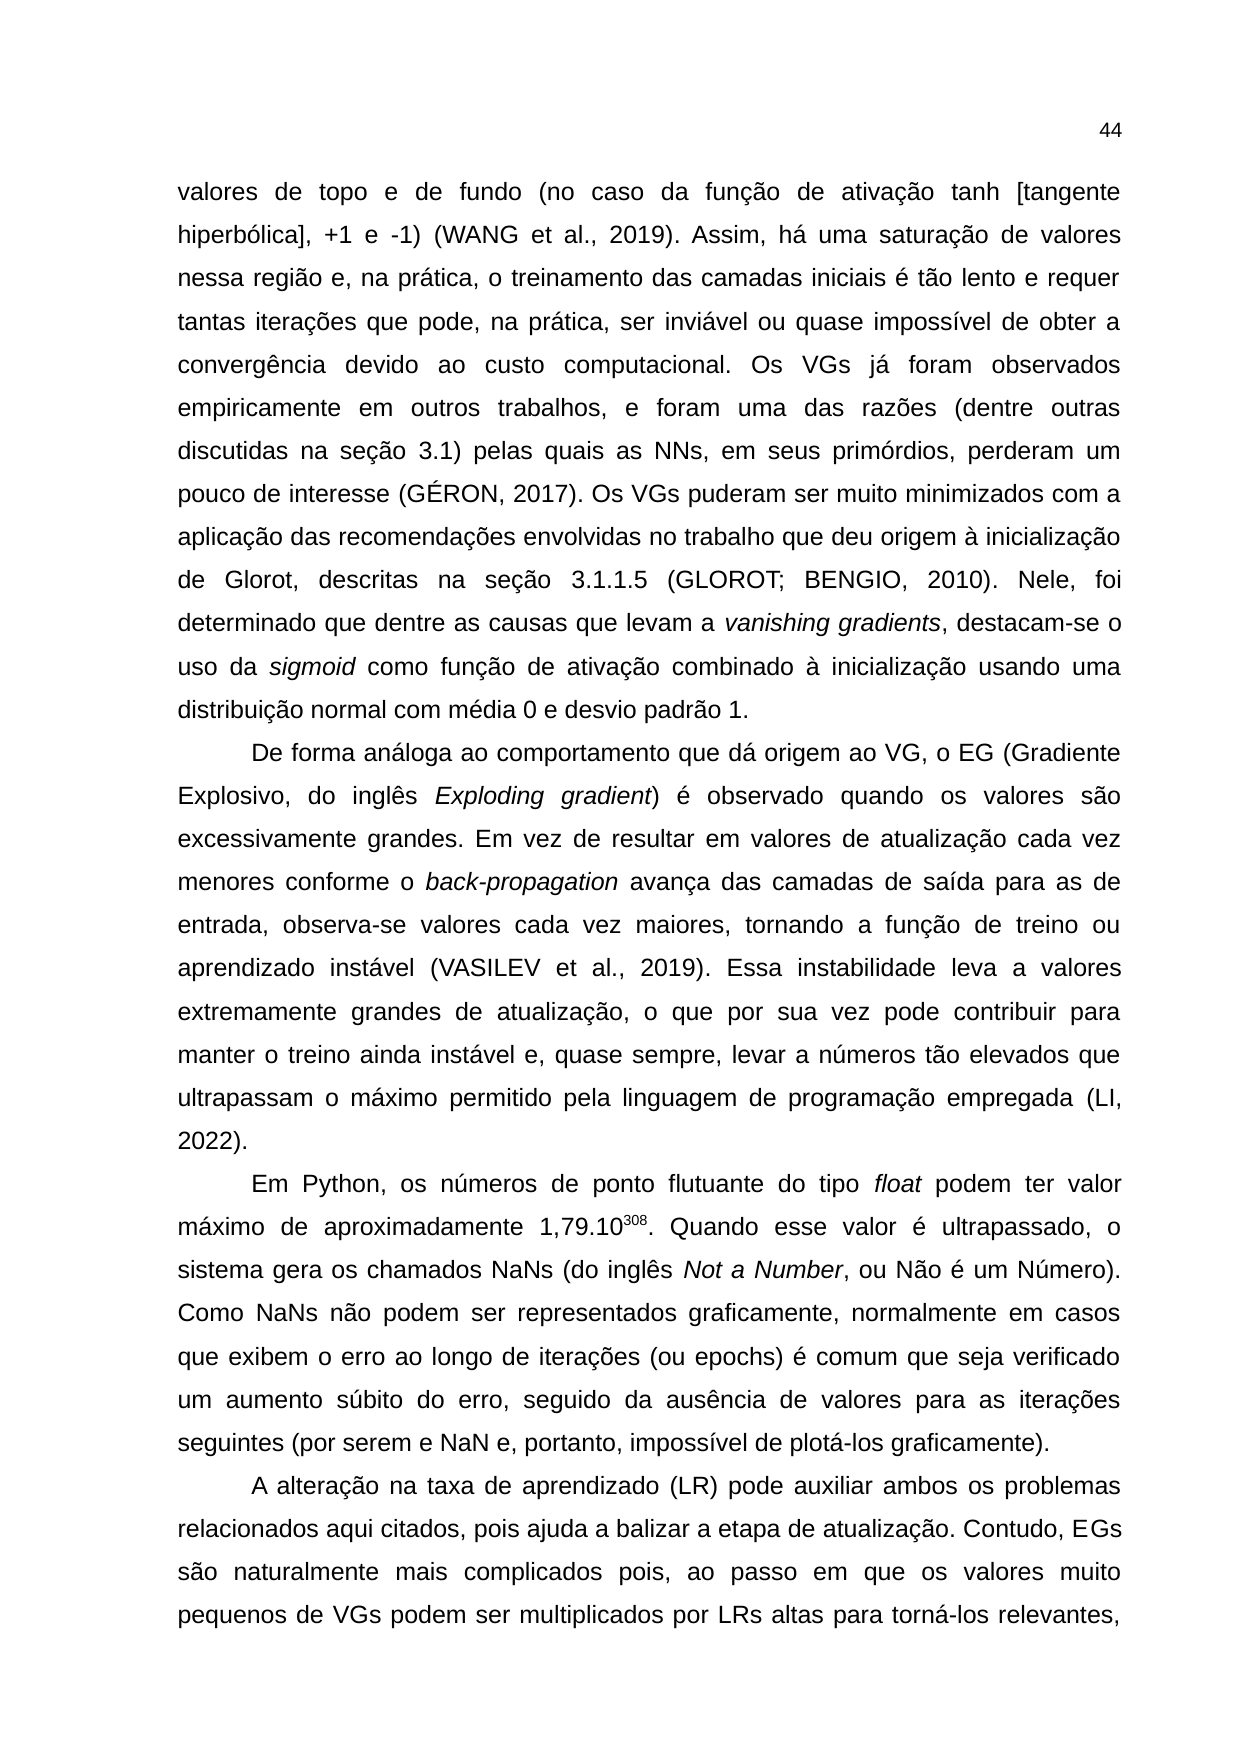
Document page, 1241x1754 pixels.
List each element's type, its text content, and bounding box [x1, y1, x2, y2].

text valores de topo e de fundo (no caso da função de ativação tanh [tangente hiperbólica], +1 e -1) (WANG et al., 2019). Assim, há uma saturação de valores nessa região e, na prática, o treinamento das camadas iniciais é tão lento e requer tantas iterações que pode, na prática, ser inviável ou quase impossível de obter a convergência devido ao custo computacional. Os VGs já foram observados empiricamente em outros trabalhos, e foram uma das razões (dentre outras discutidas na seção 3.1) pelas quais as NNs, em seus primórdios, perderam um pouco de interesse (GÉRON, 2017). Os VGs puderam ser muito minimizados com a aplicação das recomendações envolvidas no trabalho que deu origem à inicialização de Glorot, descritas na seção 3.1.1.5 (GLOROT; BENGIO, 2010). Nele, foi determinado que dentre as causas que levam a vanishing gradients, destacam-se o uso da sigmoid como função de ativação combinado à inicialização usando uma distribuição normal com média 0 e desvio padrão 1. [177, 177, 1122, 723]
text A alteração na taxa de aprendizado (LR) pode auxiliar ambos os problemas relacionados aqui citados, pois ajuda a balizar a etapa de atualização. Contudo, EGs são naturalmente mais complicados pois, ao passo em que os valores muito pequenos de VGs podem ser multiplicados por LRs altas para torná-los relevantes, [177, 1471, 1122, 1629]
text De forma análoga ao comportamento que dá origem ao VG, o EG (Gradiente Explosivo, do inglês Exploding gradient) é observado quando os valores são excessivamente grandes. Em vez de resultar em valores de atualização cada vez menores conforme o back-propagation avança das camadas de saída para as de entrada, observa-se valores cada vez maiores, tornando a função de treino ou aprendizado instável (VASILEV et al., 2019). Essa instabilidade leva a valores extremamente grandes de atualização, o que por sua vez pode contribuir para manter o treino ainda instável e, quase sempre, levar a números tão elevados que ultrapassam o máximo permitido pela linguagem de programação empregada (LI, 2022). [177, 738, 1122, 1154]
text Em Python, os números de ponto flutuante do tipo float podem ter valor máximo de aproximadamente 1,79.10308. Quando esse valor é ultrapassado, o sistema gera os chamados NaNs (do inglês Not a Number, ou Não é um Número). Como NaNs não podem ser representados graficamente, normalmente em casos que exibem o erro ao longo de iterações (ou epochs) é comum que seja verificado um aumento súbito do erro, seguido da ausência de valores para as iterações seguintes (por serem e NaN e, portanto, impossível de plotá-los graficamente). [177, 1169, 1122, 1456]
